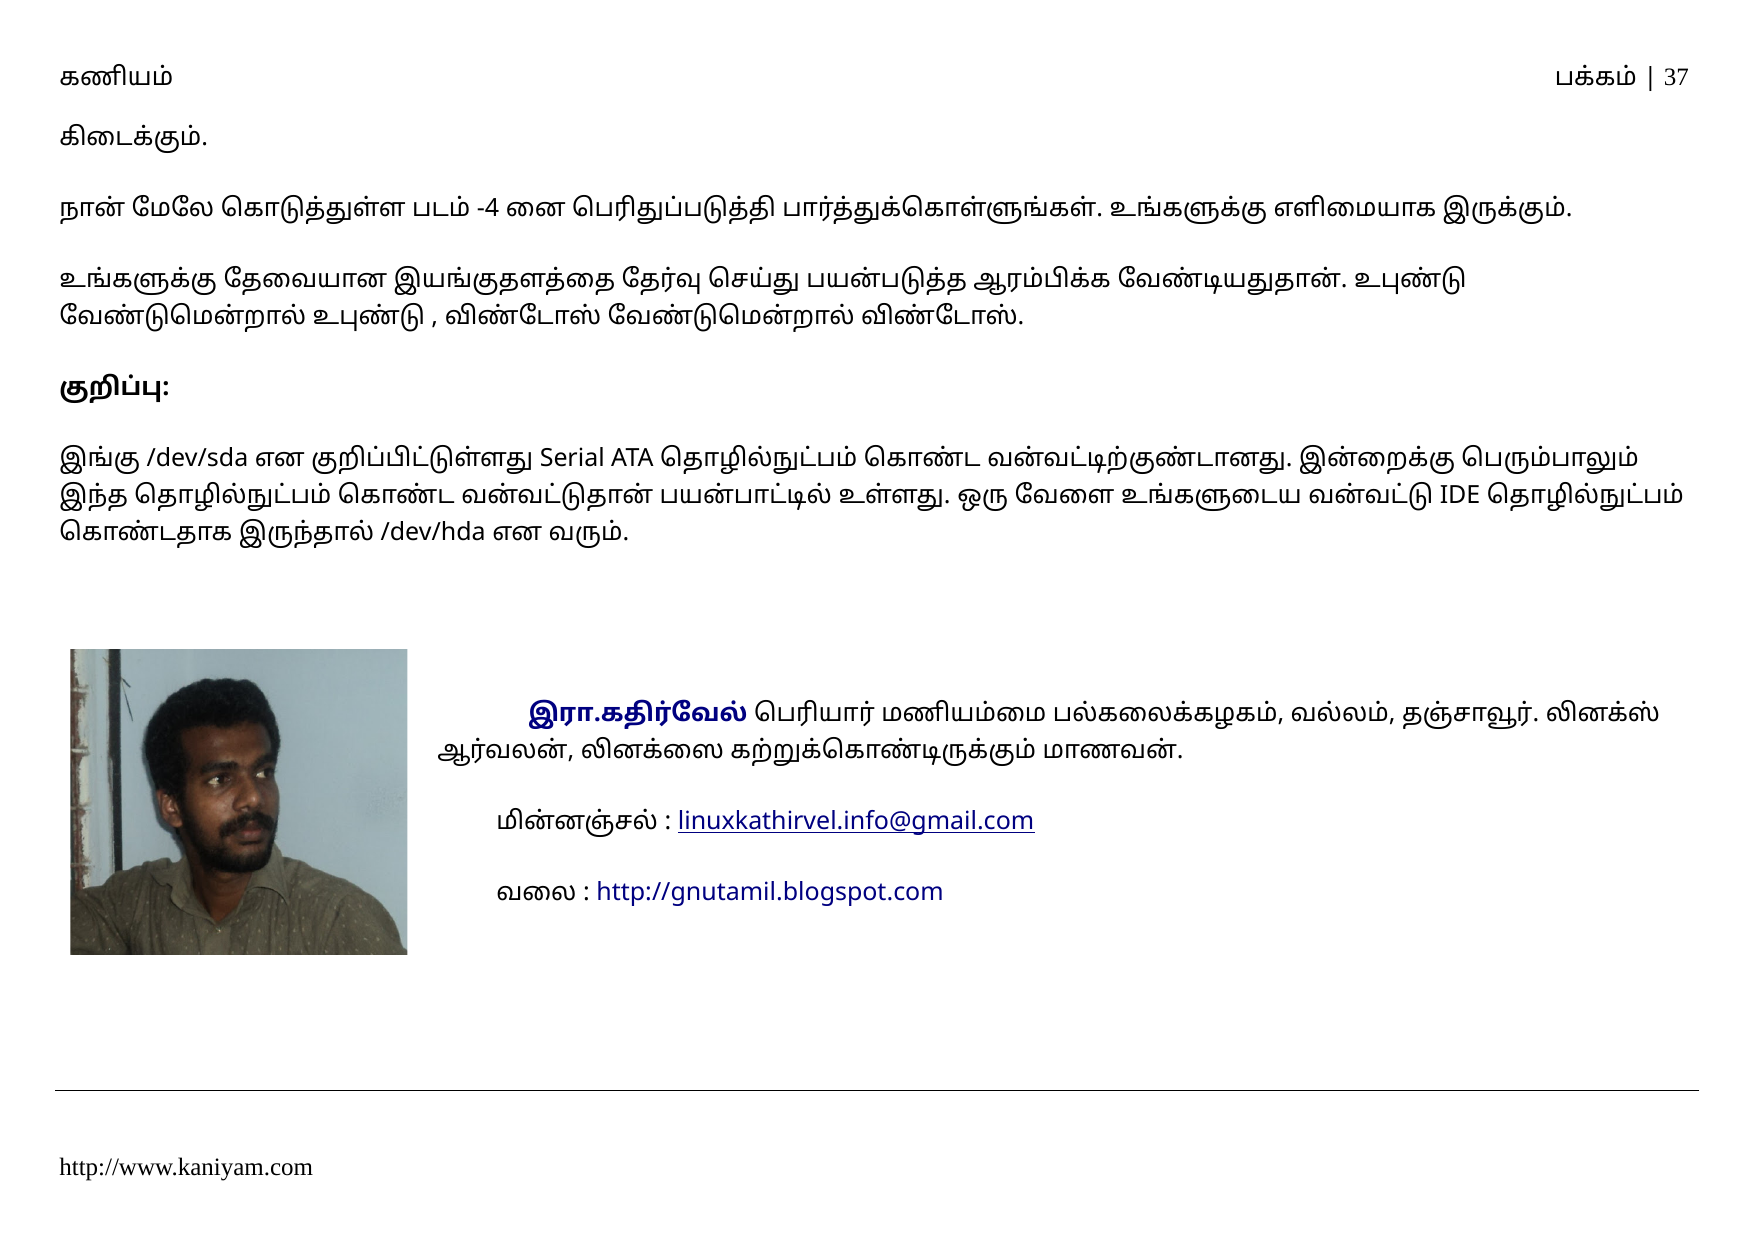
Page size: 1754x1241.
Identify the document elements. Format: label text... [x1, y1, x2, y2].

list மின்னஞ்சல் : linuxkathirvel.info@gmail.com [408, 803, 1695, 840]
picture [70, 649, 408, 955]
text கிடைக்கும். நான் மேலே கொடுத்துள்ள படம் -4 னை பெரிதுப்படுத்தி பார்த்துக்கொள்ளுங்கள். உங்களுக்கு எளிமையாக இருக்கும். உங்களுக்கு தேவையான இயங்குதளத்தை தேர்வு செய்து பயன்படுத்த ஆரம்பிக்க வேண்டியதுதான். உபுண்டு வேண்டுமென்றால் உபுண்டு , விண்டோஸ் வேண்டுமென்றால் விண்டோஸ். குறிப்பு: இங்கு /dev/sda என குறிப்பிட்டுள்ளது Serial ATA தொழில்நுட்பம் கொண்ட வன்வட்டிற்குண்டானது. இன்றைக்கு பெரும்பாலும் இந்த தொழில்நுட்பம் கொண்ட வன்வட்டுதான் பயன்பாட்டில் உள்ளது. ஒரு வேளை உங்களுடைய வன்வட்டு IDE தொழில்நுட்பம் கொண்டதாக இருந்தால் /dev/hda என வரும். [59, 118, 1695, 551]
subtitle இரா.கதிர்வேல் பெரியார் மணியம்மை பல்கலைக்கழகம், வல்லம், தஞ்சாவூர். லினக்ஸ் ஆர்வலன், லினக்ஸை கற்றுக்கொண்டிருக்கும் மாணவன். [408, 695, 1695, 769]
list வலை : http://gnutamil.blogspot.com [408, 874, 1695, 911]
